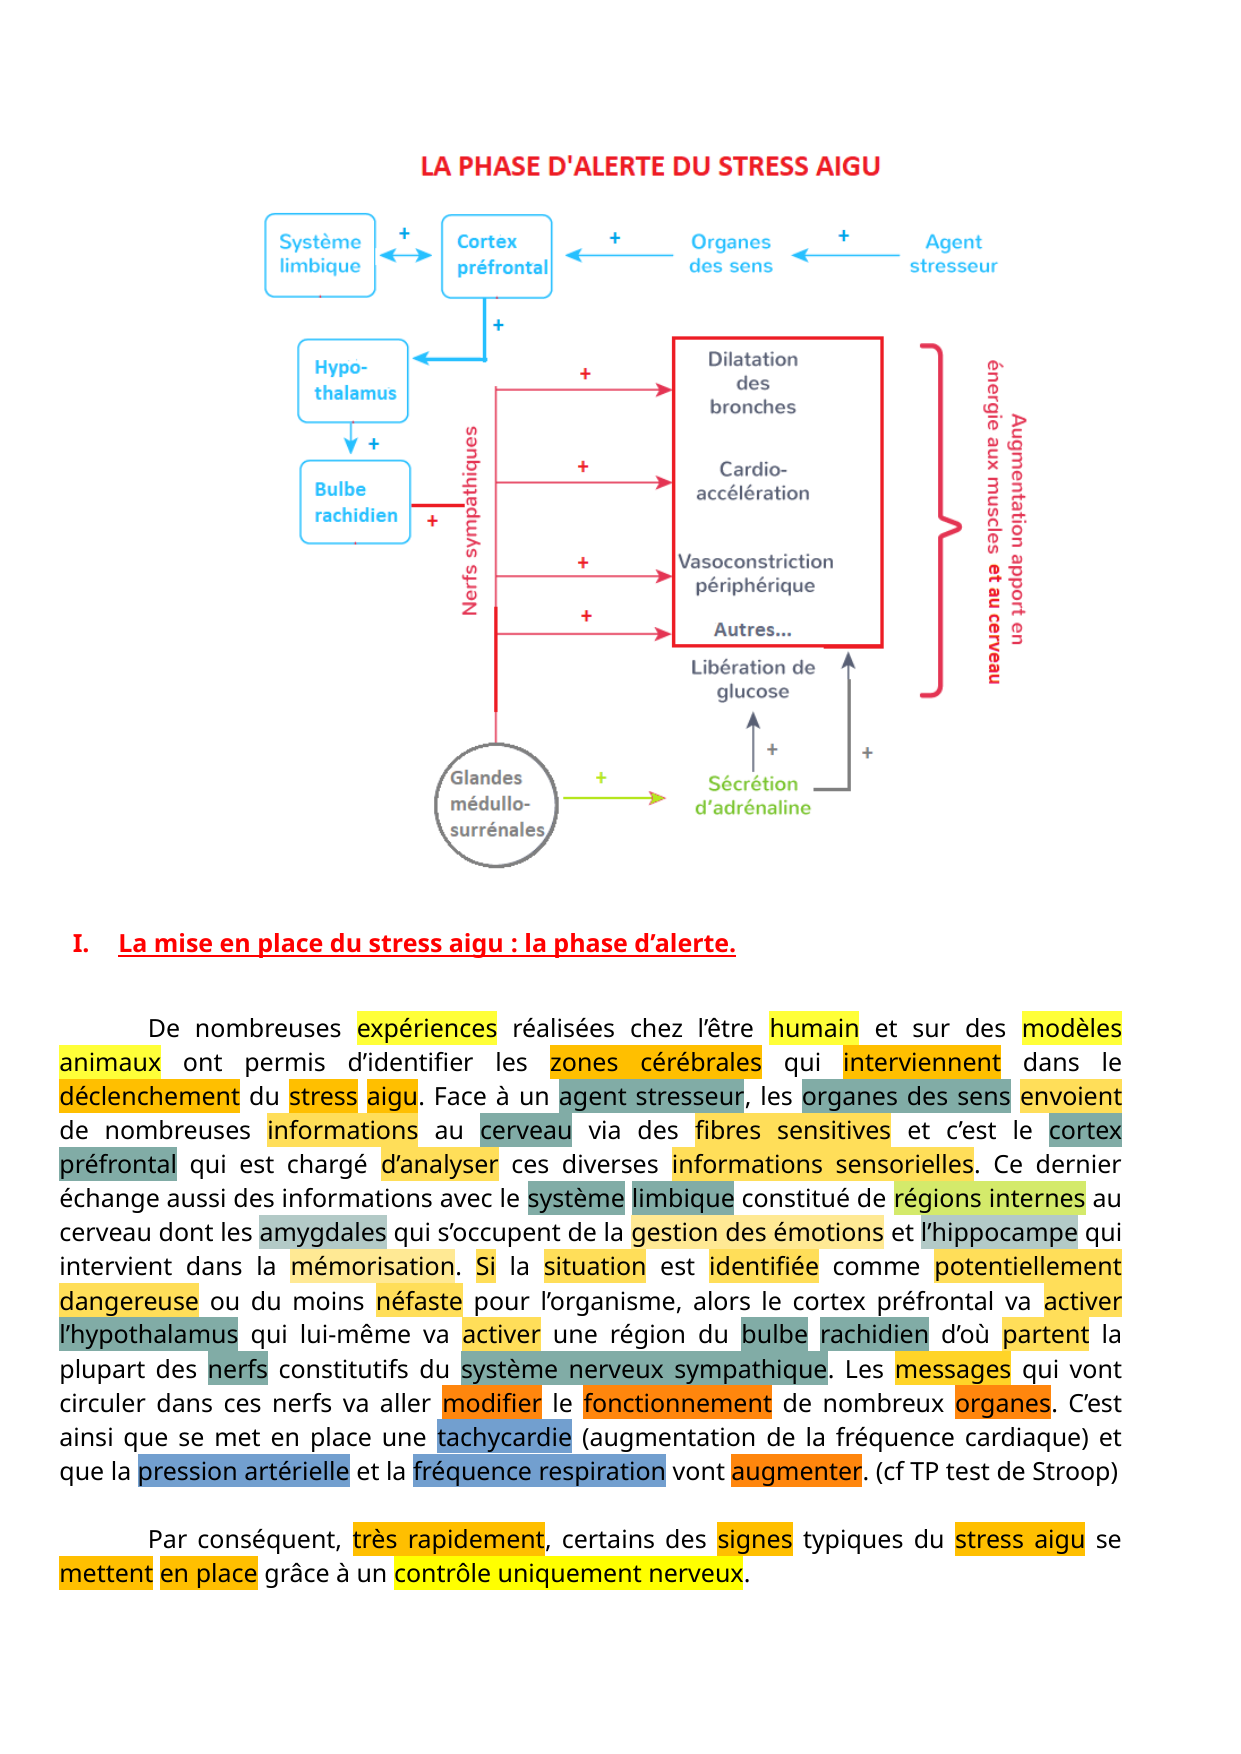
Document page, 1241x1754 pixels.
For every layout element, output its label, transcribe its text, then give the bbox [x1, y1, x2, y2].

picture [116, 118, 1124, 892]
list La mise en place du stress aigu : la phase d’alerte. [73, 926, 1122, 960]
text Par conséquent, très rapidement, certains des signes typiques du stress aigu se mettent en place grâce à un contrôle uniquement nerveux. [59, 1522, 1122, 1590]
text De nombreuses expériences réalisées chez l’être humain et sur des modèles animaux ont permis d’identifier les zones cérébrales qui interviennent dans le déclenchement du stress aigu. Face à un agent stresseur, les organes des sens envoient de nombreuses informations au cerveau via des fibres sensitives et c’est le cortex préfrontal qui est chargé d’analyser ces diverses informations sensorielles. Ce dernier échange aussi des informations avec le système limbique constitué de régions internes au cerveau dont les amygdales qui s’occupent de la gestion des émotions et l’hippocampe qui intervient dans la mémorisation. Si la situation est identifiée comme potentiellement dangereuse ou du moins néfaste pour l’organisme, alors le cortex préfrontal va activer l’hypothalamus qui lui-même va activer une région du bulbe rachidien d’où partent la plupart des nerfs constitutifs du système nerveux sympathique. Les messages qui vont circuler dans ces nerfs va aller modifier le fonctionnement de nombreux organes. C’est ainsi que se met en place une tachycardie (augmentation de la fréquence cardiaque) et que la pression artérielle et la fréquence respiration vont augmenter. (cf TP test de Stroop) [59, 1011, 1122, 1487]
